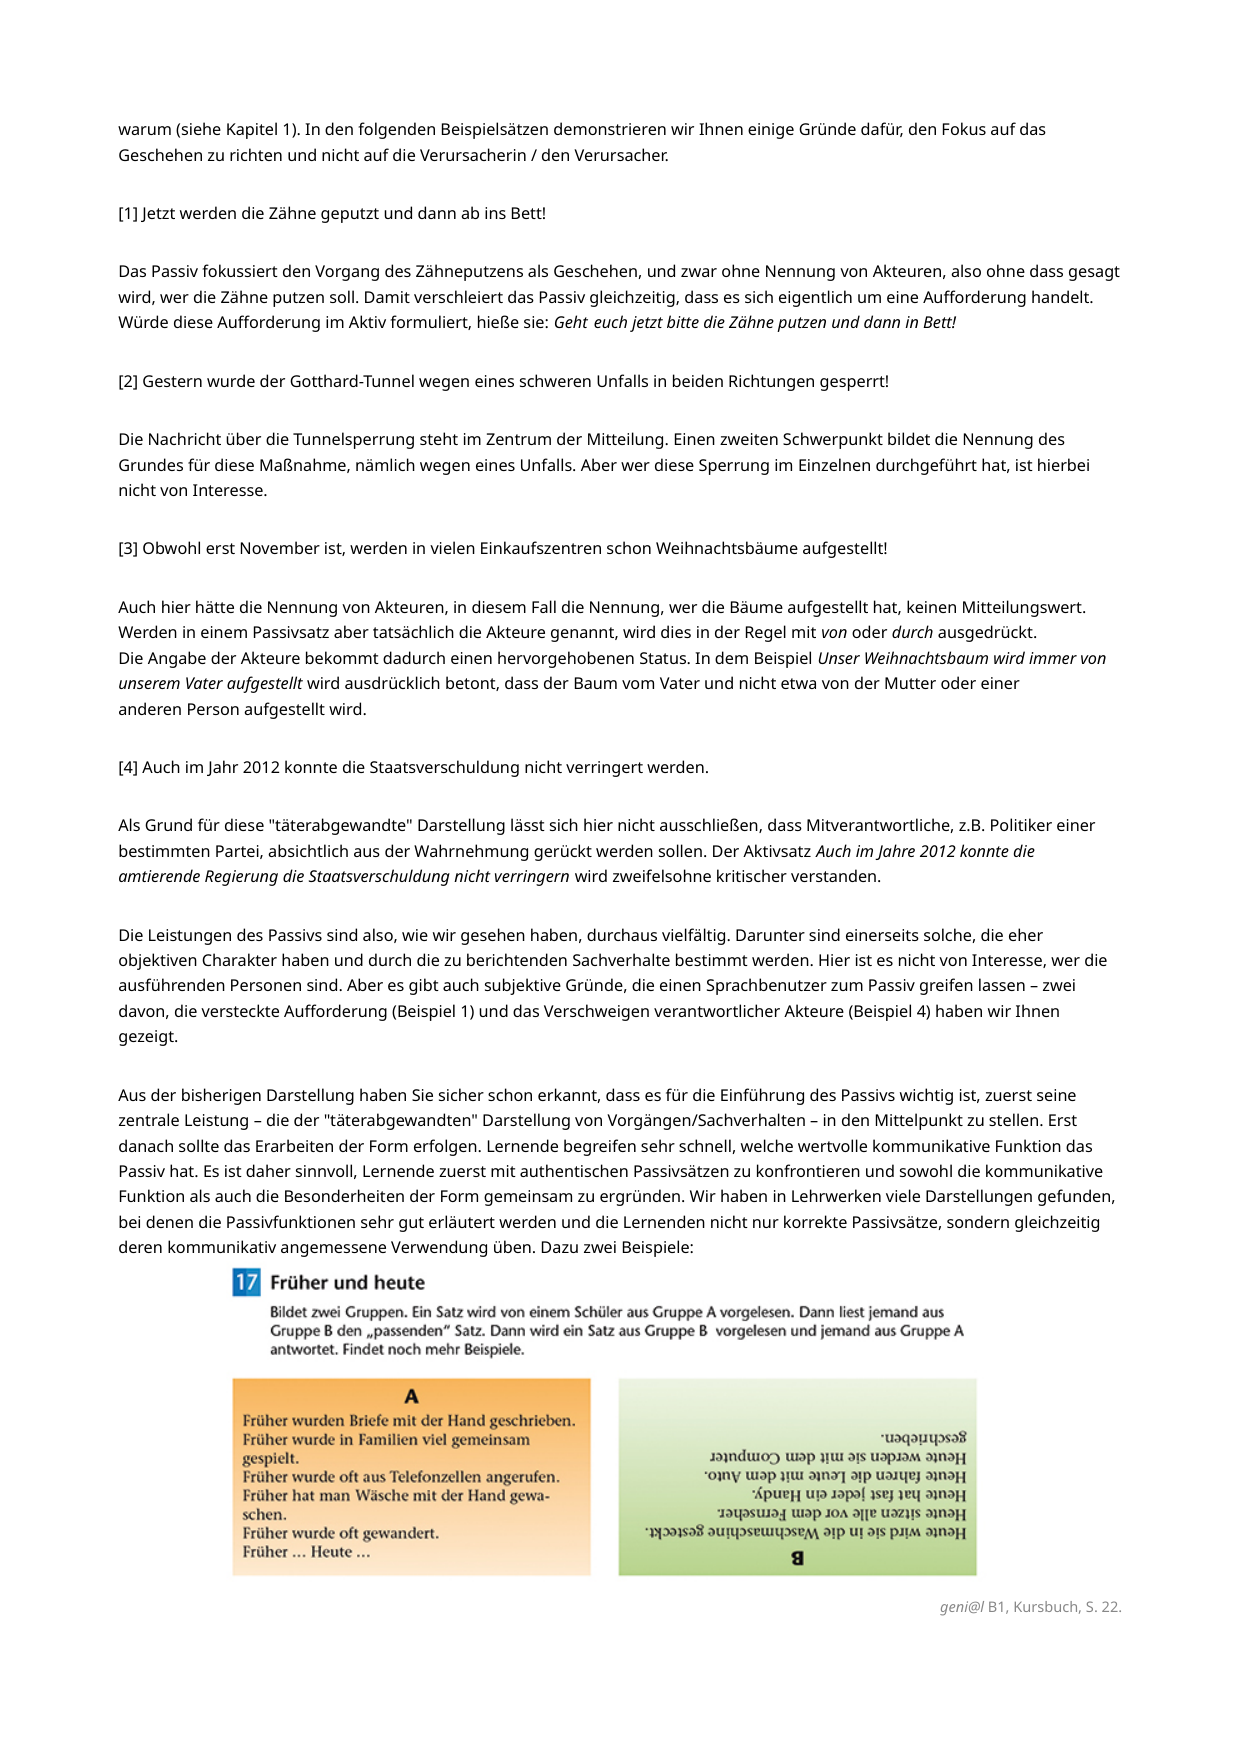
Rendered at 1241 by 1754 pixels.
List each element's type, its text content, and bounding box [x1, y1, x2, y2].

text warum (siehe Kapitel 1). In den folgenden Beispielsätzen demonstrieren wir Ihnen einige Gründe dafür, den Fokus auf das Geschehen zu richten und nicht auf die Verursacherin / den Verursacher. [118, 118, 1122, 166]
text Aus der bisherigen Darstellung haben Sie sicher schon erkannt, dass es für die Einführung des Passivs wichtig ist, zuerst seine zentrale Leistung – die der "täterabgewandten" Darstellung von Vorgängen/Sachverhalten – in den Mittelpunkt zu stellen. Erst danach sollte das Erarbeiten der Form erfolgen. Lernende begreifen sehr schnell, welche wertvolle kommunikative Funktion das Passiv hat. Es ist daher sinnvoll, Lernende zuerst mit authentischen Passivsätzen zu konfrontieren und sowohl die kommunikative Funktion als auch die Besonderheiten der Form gemeinsam zu ergründen. Wir haben in Lehrwerken viele Darstellungen gefunden, bei denen die Passivfunktionen sehr gut erläutert werden und die Lernenden nicht nur korrekte Passivsätze, sondern gleichzeitig deren kommunikativ angemessene Verwendung üben. Dazu zwei Beispiele: [118, 1084, 1122, 1258]
text Das Passiv fokussiert den Vorgang des Zähneputzens als Geschehen, und zwar ohne Nennung von Akteuren, also ohne dass gesagt wird, wer die Zähne putzen soll. Damit verschleiert das Passiv gleichzeitig, dass es sich eigentlich um eine Aufforderung handelt. [118, 260, 1122, 308]
text [1] Jetzt werden die Zähne geputzt und dann ab ins Bett! [118, 202, 1122, 224]
text [3] Obwohl erst November ist, werden in vielen Einkaufszentren schon Weihnachtsbäume aufgestellt! [118, 537, 1122, 559]
text Als Grund für diese "täterabgewandte" Darstellung lässt sich hier nicht ausschließen, dass Mitverantwortliche, z.B. Politiker einer bestimmten Partei, absichtlich aus der Wahrnehmung gerückt werden sollen. Der Aktivsatz Auch im Jahre 2012 konnte die amtierende Regierung die Staatsverschuldung nicht verringern wird zweifelsohne kritischer verstanden. [118, 814, 1122, 887]
text Würde diese Aufforderung im Aktiv formuliert, hieße sie: Geht euch jetzt bitte die Zähne putzen und dann in Bett! [118, 311, 1122, 333]
text Die Nachricht über die Tunnelsperrung steht im Zentrum der Mitteilung. Einen zweiten Schwerpunkt bildet die Nennung des Grundes für diese Maßnahme, nämlich wegen eines Unfalls. Aber wer diese Sperrung im Einzelnen durchgeführt hat, ist hierbei nicht von Interesse. [118, 428, 1122, 501]
text [4] Auch im Jahr 2012 konnte die Staatsverschuldung nicht verringert werden. [118, 756, 1122, 778]
text Die Leistungen des Passivs sind also, wie wir gesehen haben, durchaus vielfältig. Darunter sind einerseits solche, die eher objektiven Charakter haben und durch die zu berichtenden Sachverhalte bestimmt werden. Hier ist es nicht von Interesse, wer die ausführenden Personen sind. Aber es gibt auch subjektive Gründe, die einen Sprachbenutzer zum Passiv greifen lassen – zwei davon, die versteckte Aufforderung (Beispiel 1) und das Verschweigen verantwortlicher Akteure (Beispiel 4) haben wir Ihnen gezeigt. [118, 924, 1122, 1047]
picture [226, 1261, 1014, 1593]
text [2] Gestern wurde der Gotthard-Tunnel wegen eines schweren Unfalls in beiden Richtungen gesperrt! [118, 370, 1122, 392]
text Auch hier hätte die Nennung von Akteuren, in diesem Fall die Nennung, wer die Bäume aufgestellt hat, keinen Mitteilungswert. Werden in einem Passivsatz aber tatsächlich die Akteure genannt, wird dies in der Regel mit von oder durch ausgedrückt. Die Angabe der Akteure bekommt dadurch einen hervorgehobenen Status. In dem Beispiel Unser Weihnachtsbaum wird immer von unserem Vater aufgestellt wird ausdrücklich betont, dass der Baum vom Vater und nicht etwa von der Mutter oder einer anderen Person aufgestellt wird. [118, 596, 1122, 720]
text geni@l B1, Kursbuch, S. 22. [118, 1597, 1122, 1617]
